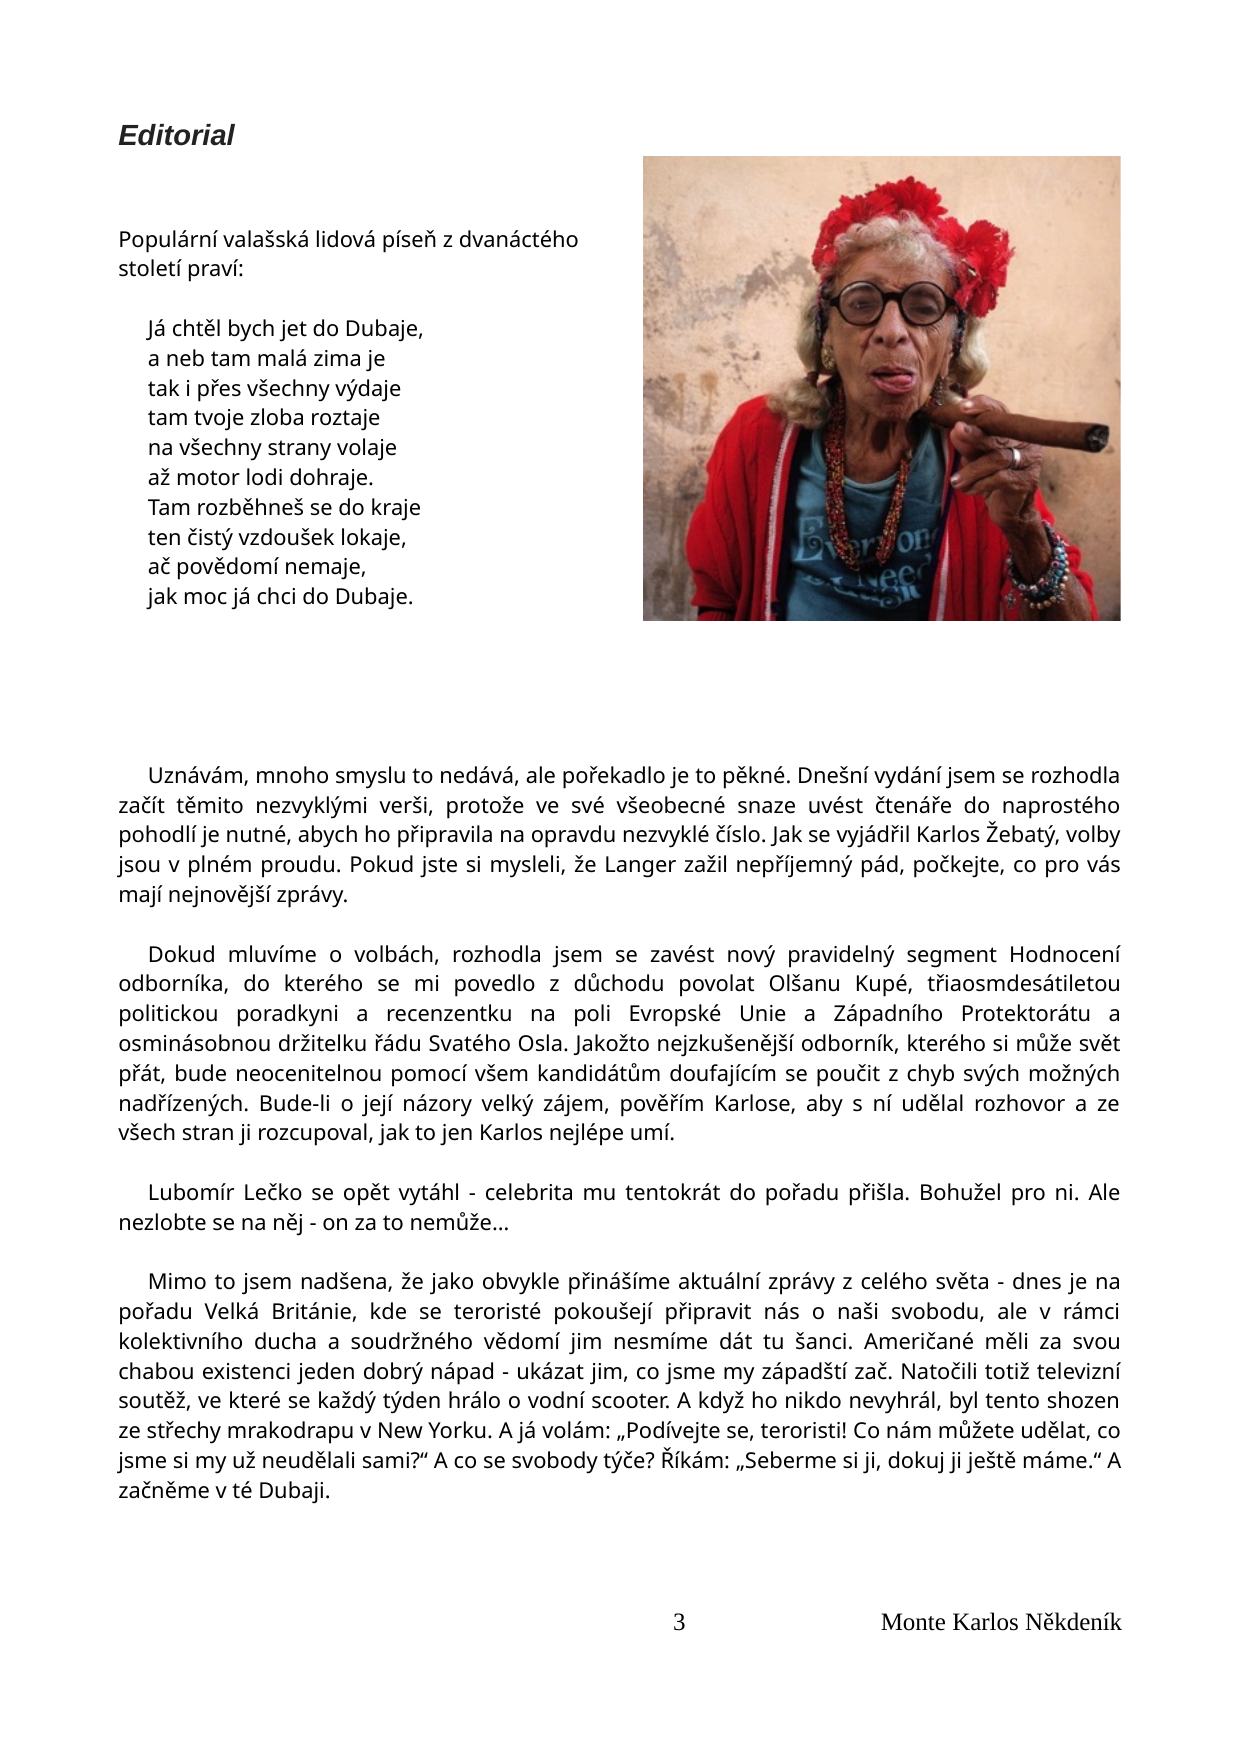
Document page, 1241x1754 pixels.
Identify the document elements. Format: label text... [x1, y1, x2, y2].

text ač povědomí nemaje, [118, 551, 643, 581]
text ten čistý vzdoušek lokaje, [118, 522, 643, 551]
text na všechny strany volaje [118, 432, 643, 462]
text Tam rozběhneš se do kraje [118, 492, 643, 522]
text Populární valašská lidová píseň z dvanáctého století praví: [118, 224, 643, 283]
text Dokud mluvíme o volbách, rozhodla jsem se zavést nový pravidelný segment Hodnocení odborníka, do kterého se mi povedlo z důchodu povolat Olšanu Kupé, třiaosmdesátiletou politickou poradkyni a recenzentku na poli Evropské Unie a Západního Protektorátu a osminásobnou držitelku řádu Svatého Osla. Jakožto nejzkušenější odborník, kterého si může svět přát, bude neocenitelnou pomocí všem kandidátům doufajícím se poučit z chyb svých možných nadřízených. Bude-li o její názory velký zájem, pověřím Karlose, aby s ní udělal rozhovor a ze všech stran ji rozcupoval, jak to jen Karlos nejlépe umí. [118, 939, 1122, 1147]
text tam tvoje zloba roztaje [118, 402, 643, 432]
subtitle Editorial [118, 118, 1122, 152]
text a neb tam malá zima je [118, 343, 643, 373]
text jak moc já chci do Dubaje. [118, 581, 643, 611]
text Uznávám, mnoho smyslu to nedává, ale pořekadlo je to pěkné. Dnešní vydání jsem se rozhodla začít těmito nezvyklými verši, protože ve své všeobecné snaze uvést čtenáře do naprostého pohodlí je nutné, abych ho připravila na opravdu nezvyklé číslo. Jak se vyjádřil Karlos Žebatý, volby jsou v plném proudu. Pokud jste si mysleli, že Langer zažil nepříjemný pád, počkejte, co pro vás mají nejnovější zprávy. [118, 760, 1122, 909]
text Já chtěl bych jet do Dubaje, [118, 313, 643, 343]
text Lubomír Lečko se opět vytáhl - celebrita mu tentokrát do pořadu přišla. Bohužel pro ni. Ale nezlobte se na něj - on za to nemůže… [118, 1177, 1122, 1237]
text až motor lodi dohraje. [118, 462, 643, 492]
picture [643, 156, 1121, 621]
text Mimo to jsem nadšena, že jako obvykle přinášíme aktuální zprávy z celého světa - dnes je na pořadu Velká Británie, kde se teroristé pokoušejí připravit nás o naši svobodu, ale v rámci kolektivního ducha a soudržného vědomí jim nesmíme dát tu šanci. Američané měli za svou chabou existenci jeden dobrý nápad - ukázat jim, co jsme my západští zač. Natočili totiž televizní soutěž, ve které se každý týden hrálo o vodní scooter. A když ho nikdo nevyhrál, byl tento shozen ze střechy mrakodrapu v New Yorku. A já volám: „Podívejte se, teroristi! Co nám můžete udělat, co jsme si my už neudělali sami?“ A co se svobody týče? Říkám: „Seberme si ji, dokuj ji ještě máme.“ A začněme v té Dubaji. [118, 1266, 1122, 1505]
text tak i přes všechny výdaje [118, 373, 643, 402]
